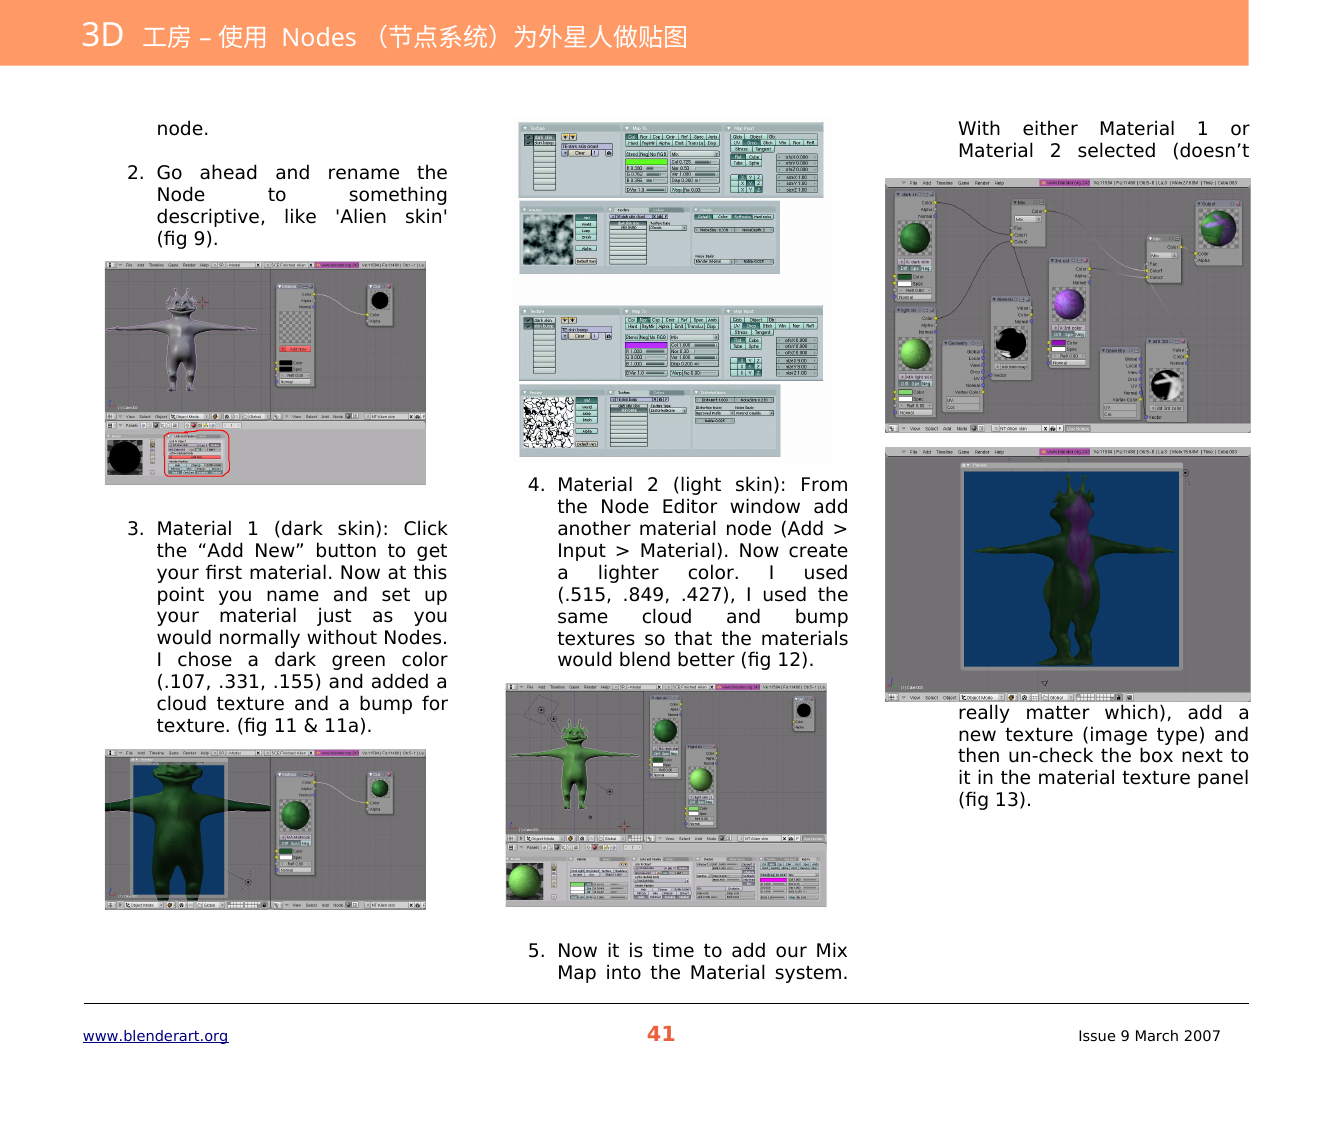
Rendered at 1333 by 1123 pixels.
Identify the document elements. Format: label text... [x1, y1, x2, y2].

picture [512, 117, 834, 463]
picture [885, 178, 1251, 433]
picture [885, 447, 1251, 702]
picture [505, 683, 827, 907]
list With either Material 1 or Material 2 selected (doesn’t [928, 118, 1249, 178]
list Material 2 (light skin): From the Node Editor window add another material node (Add > Input > Material). Now create a lighter color. I used (.515, .849, .427), I used the same cloud and bump textures so that the materials would blend better (fig 12). [528, 118, 849, 671]
list really matter which), add a new texture (image type) and then un-check the box next to it in the material texture panel (fig 13). [928, 702, 1249, 811]
list node. [127, 118, 448, 140]
picture [104, 261, 426, 485]
list Material 1 (dark skin): Click the “Add New” button to get your first material. Now at this point you name and set up your material just as you would normally without Nodes. I chose a dark green color (.107, .331, .155) and added a cloud texture and a bump for texture. (fig 11 & 11a). [127, 518, 448, 737]
list Go ahead and rename the Node to something descriptive, like 'Alien skin' (fig 9). [127, 162, 448, 249]
list Now it is time to add our Mix Map into the Material system. [528, 940, 849, 984]
picture [104, 748, 426, 910]
